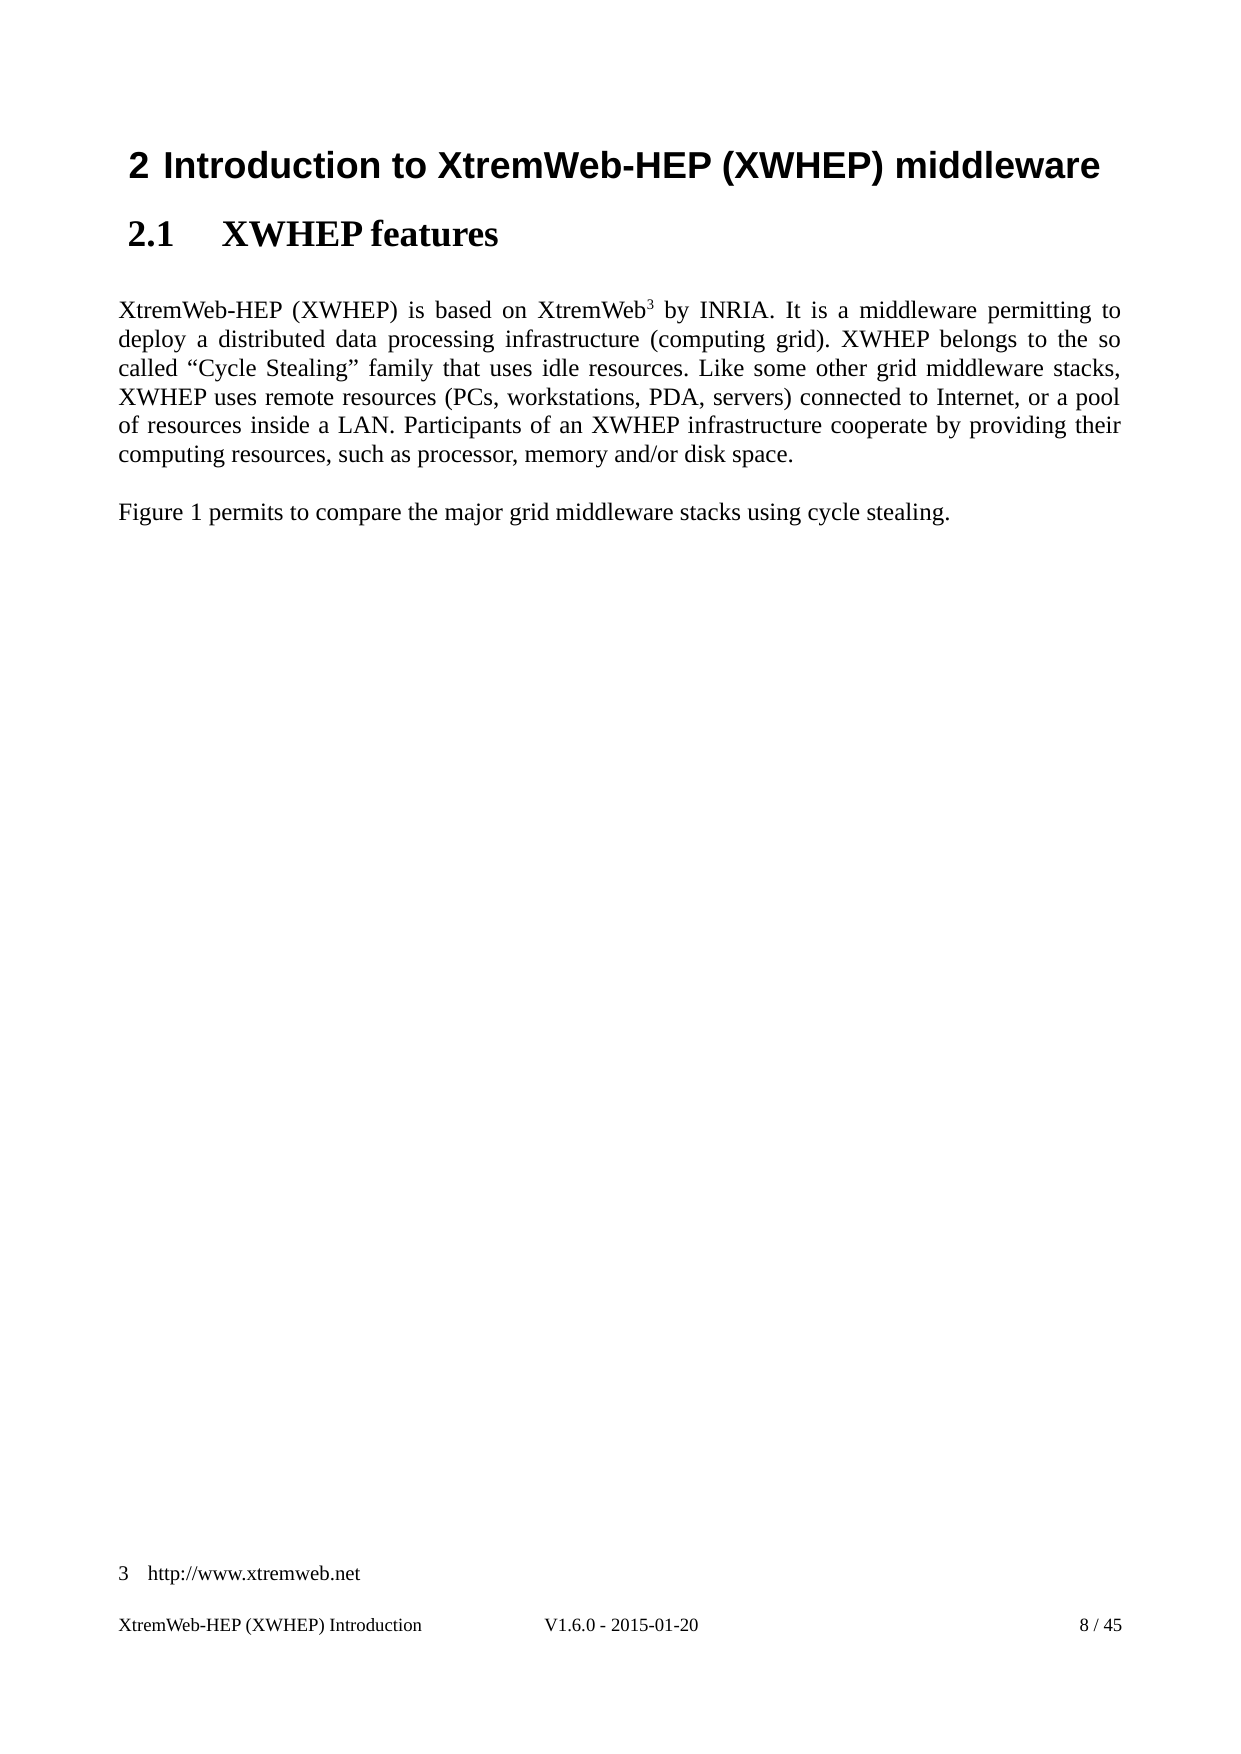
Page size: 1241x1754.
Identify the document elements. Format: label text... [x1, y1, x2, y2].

subtitle XWHEP features [118, 211, 1122, 254]
text Figure 1 permits to compare the major grid middleware stacks using cycle stealing. [118, 497, 1122, 526]
text http://www.xtremweb.net [118, 1561, 1122, 1585]
text XtremWeb-HEP (XWHEP) is based on XtremWeb by INRIA. It is a middleware permitting to deploy a distributed data processing infrastructure (computing grid). XWHEP belongs to the so called “Cycle Stealing” family that uses idle resources. Like some other grid middleware stacks, XWHEP uses remote resources (PCs, workstations, PDA, servers) connected to Internet, or a pool of resources inside a LAN. Participants of an XWHEP infrastructure cooperate by providing their computing resources, such as processor, memory and/or disk space. [118, 296, 1122, 468]
subtitle Introduction to XtremWeb-HEP (XWHEP) middleware [118, 143, 1122, 186]
